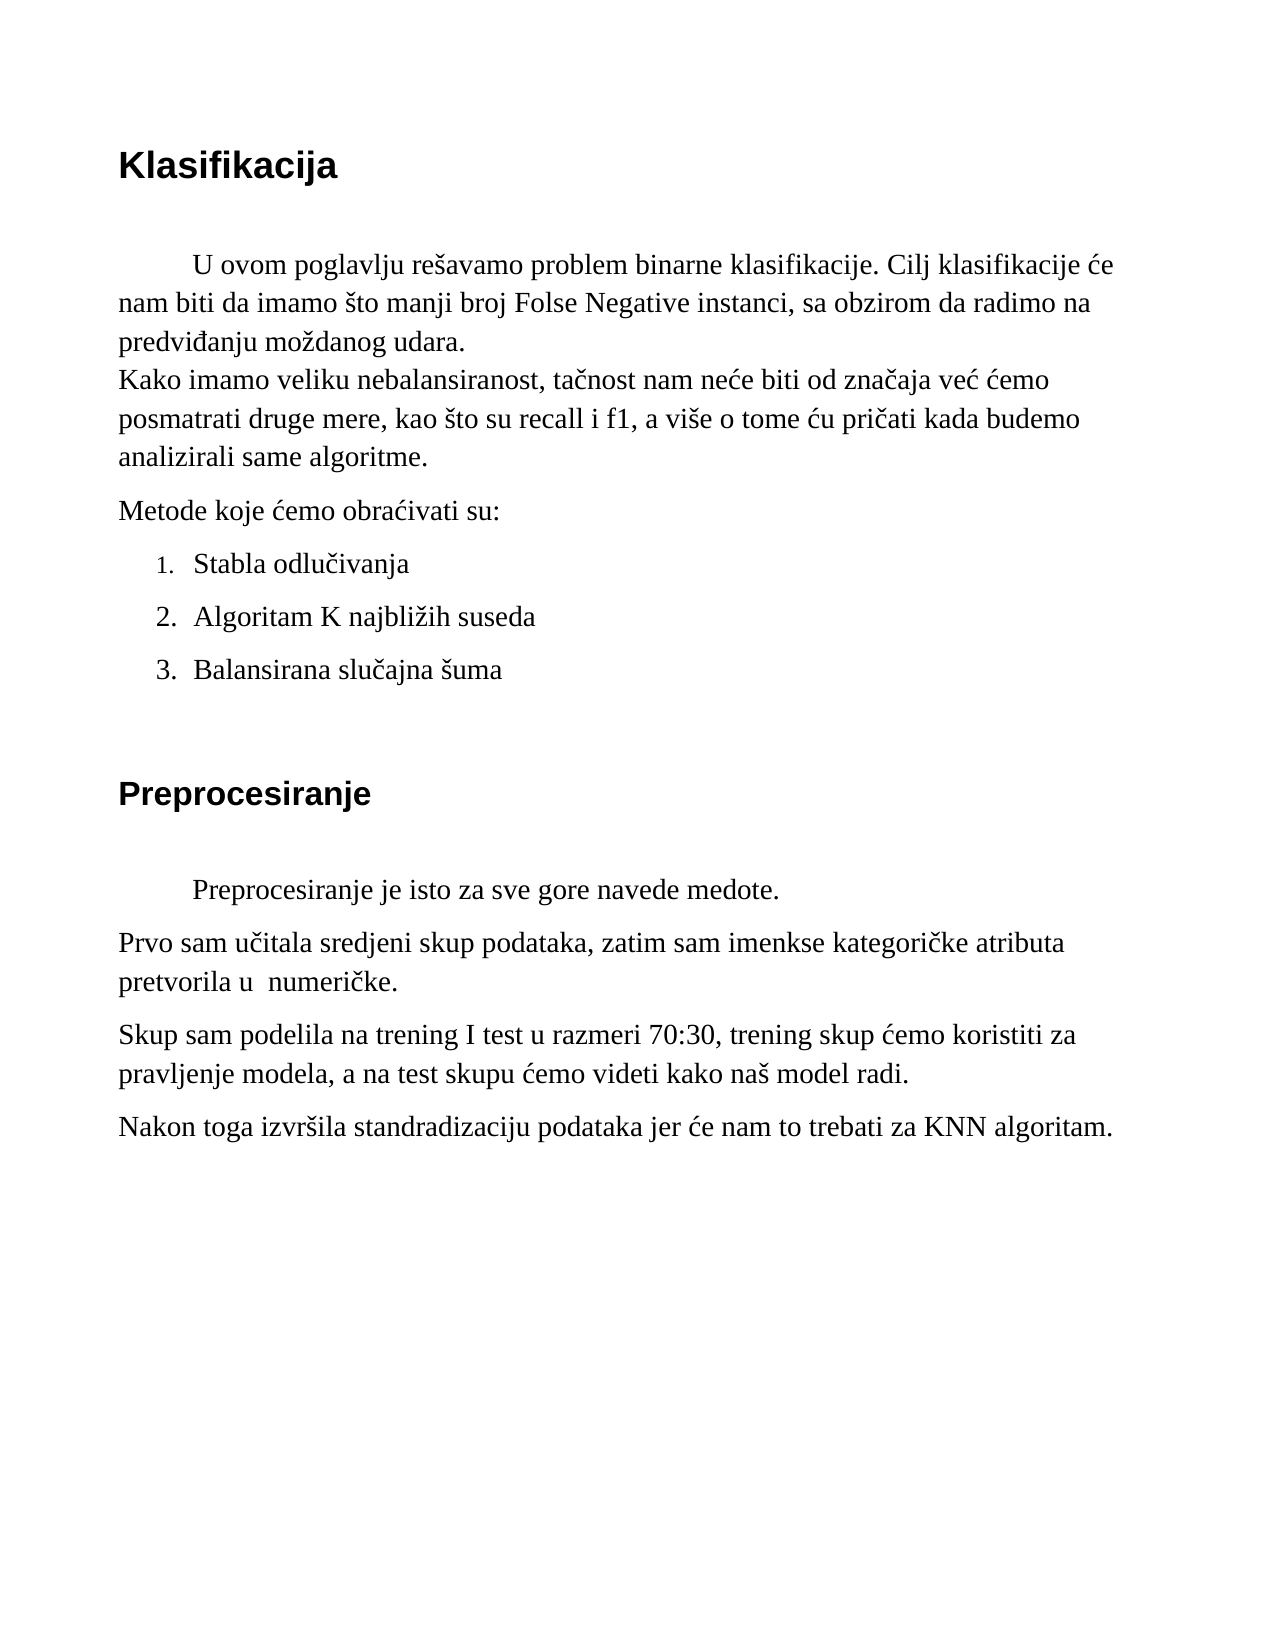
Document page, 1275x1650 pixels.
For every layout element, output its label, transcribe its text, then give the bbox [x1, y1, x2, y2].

text Nakon toga izvršila standradizaciju podataka jer će nam to trebati za KNN algoritam. [118, 1109, 1157, 1142]
list Stabla odlučivanja [156, 546, 1157, 579]
text Preprocesiranje je isto za sve gore navede medote. [118, 872, 1157, 906]
subtitle Preprocesiranje [118, 774, 1157, 812]
text Skup sam podelila na trening I test u razmeri 70:30, trening skup ćemo koristiti za pravljenje modela, a na test skupu ćemo videti kako naš model radi. [118, 1017, 1157, 1089]
text Metode koje ćemo obraćivati su: [118, 493, 1157, 526]
subtitle Klasifikacija [118, 143, 1157, 187]
text Prvo sam učitala sredjeni skup podataka, zatim sam imenkse kategoričke atributa pretvorila u numeričke. [118, 926, 1157, 998]
text U ovom poglavlju rešavamo problem binarne klasifikacije. Cilj klasifikacije će nam biti da imamo što manji broj Folse Negative instanci, sa obzirom da radimo na predviđanju moždanog udara. Kako imamo veliku nebalansiranost, tačnost nam neće biti od značaja već ćemo posmatrati druge mere, kao što su recall i f1, a više o tome ću pričati kada budemo analizirali same algoritme. [118, 247, 1157, 473]
list Balansirana slučajna šuma [156, 652, 1157, 686]
list Algoritam K najbližih suseda [156, 599, 1157, 632]
